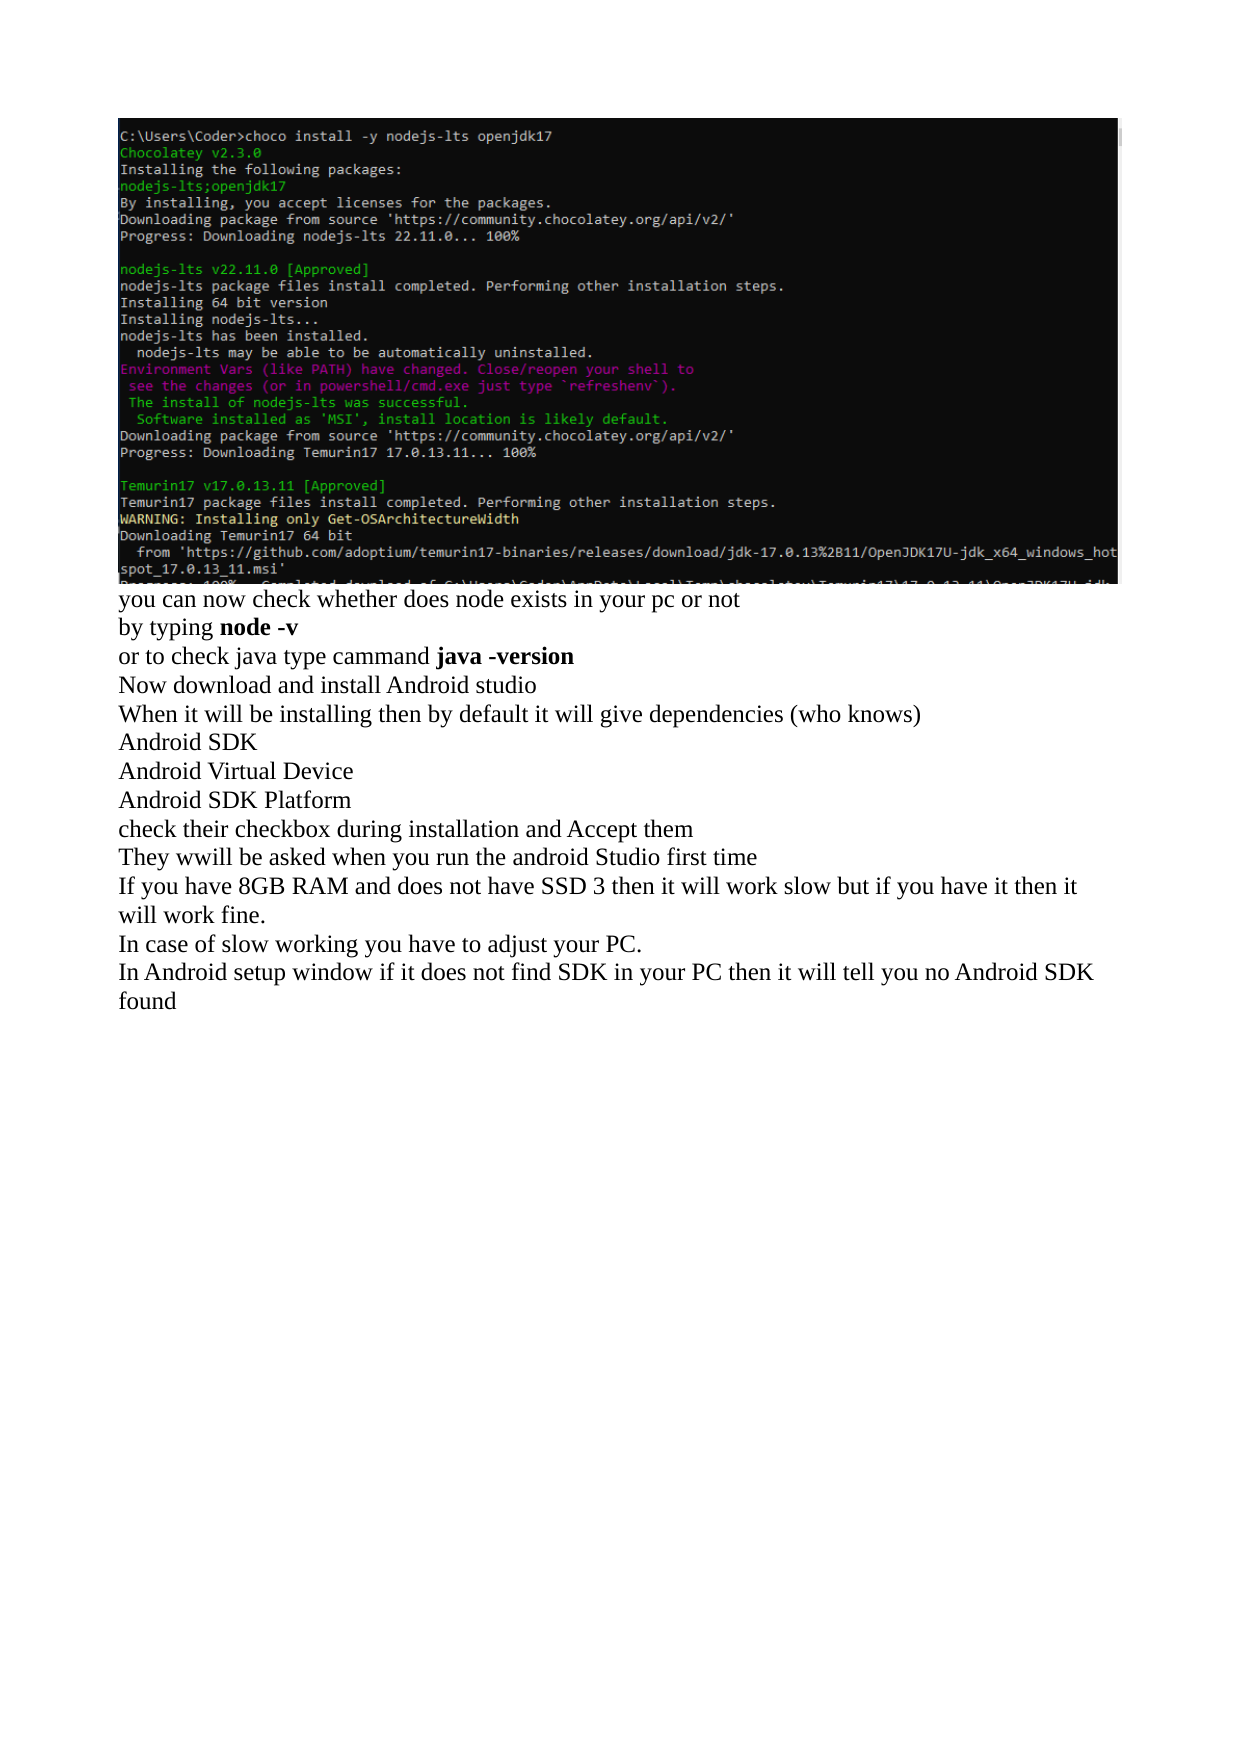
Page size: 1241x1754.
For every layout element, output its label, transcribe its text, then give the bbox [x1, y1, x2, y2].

text They wwill be asked when you run the android Studio first time [118, 842, 1122, 871]
text by typing node -v [118, 612, 1122, 641]
text check their checkbox during installation and Accept them [118, 814, 1122, 842]
text Android Virtual Device [118, 756, 1122, 785]
text Android SDK [118, 727, 1122, 756]
text Android SDK Platform [118, 785, 1122, 814]
text When it will be installing then by default it will give dependencies (who knows) [118, 699, 1122, 727]
text or to check java type cammand java -version [118, 641, 1122, 670]
text If you have 8GB RAM and does not have SSD 3 then it will work slow but if you have it then it will work fine. [118, 871, 1122, 929]
picture [118, 118, 1122, 584]
text In case of slow working you have to adjust your PC. [118, 929, 1122, 957]
text In Android setup window if it does not find SDK in your PC then it will tell you no Android SDK found [118, 957, 1122, 1015]
text you can now check whether does node exists in your pc or not [118, 584, 1122, 612]
text Now download and install Android studio [118, 670, 1122, 699]
